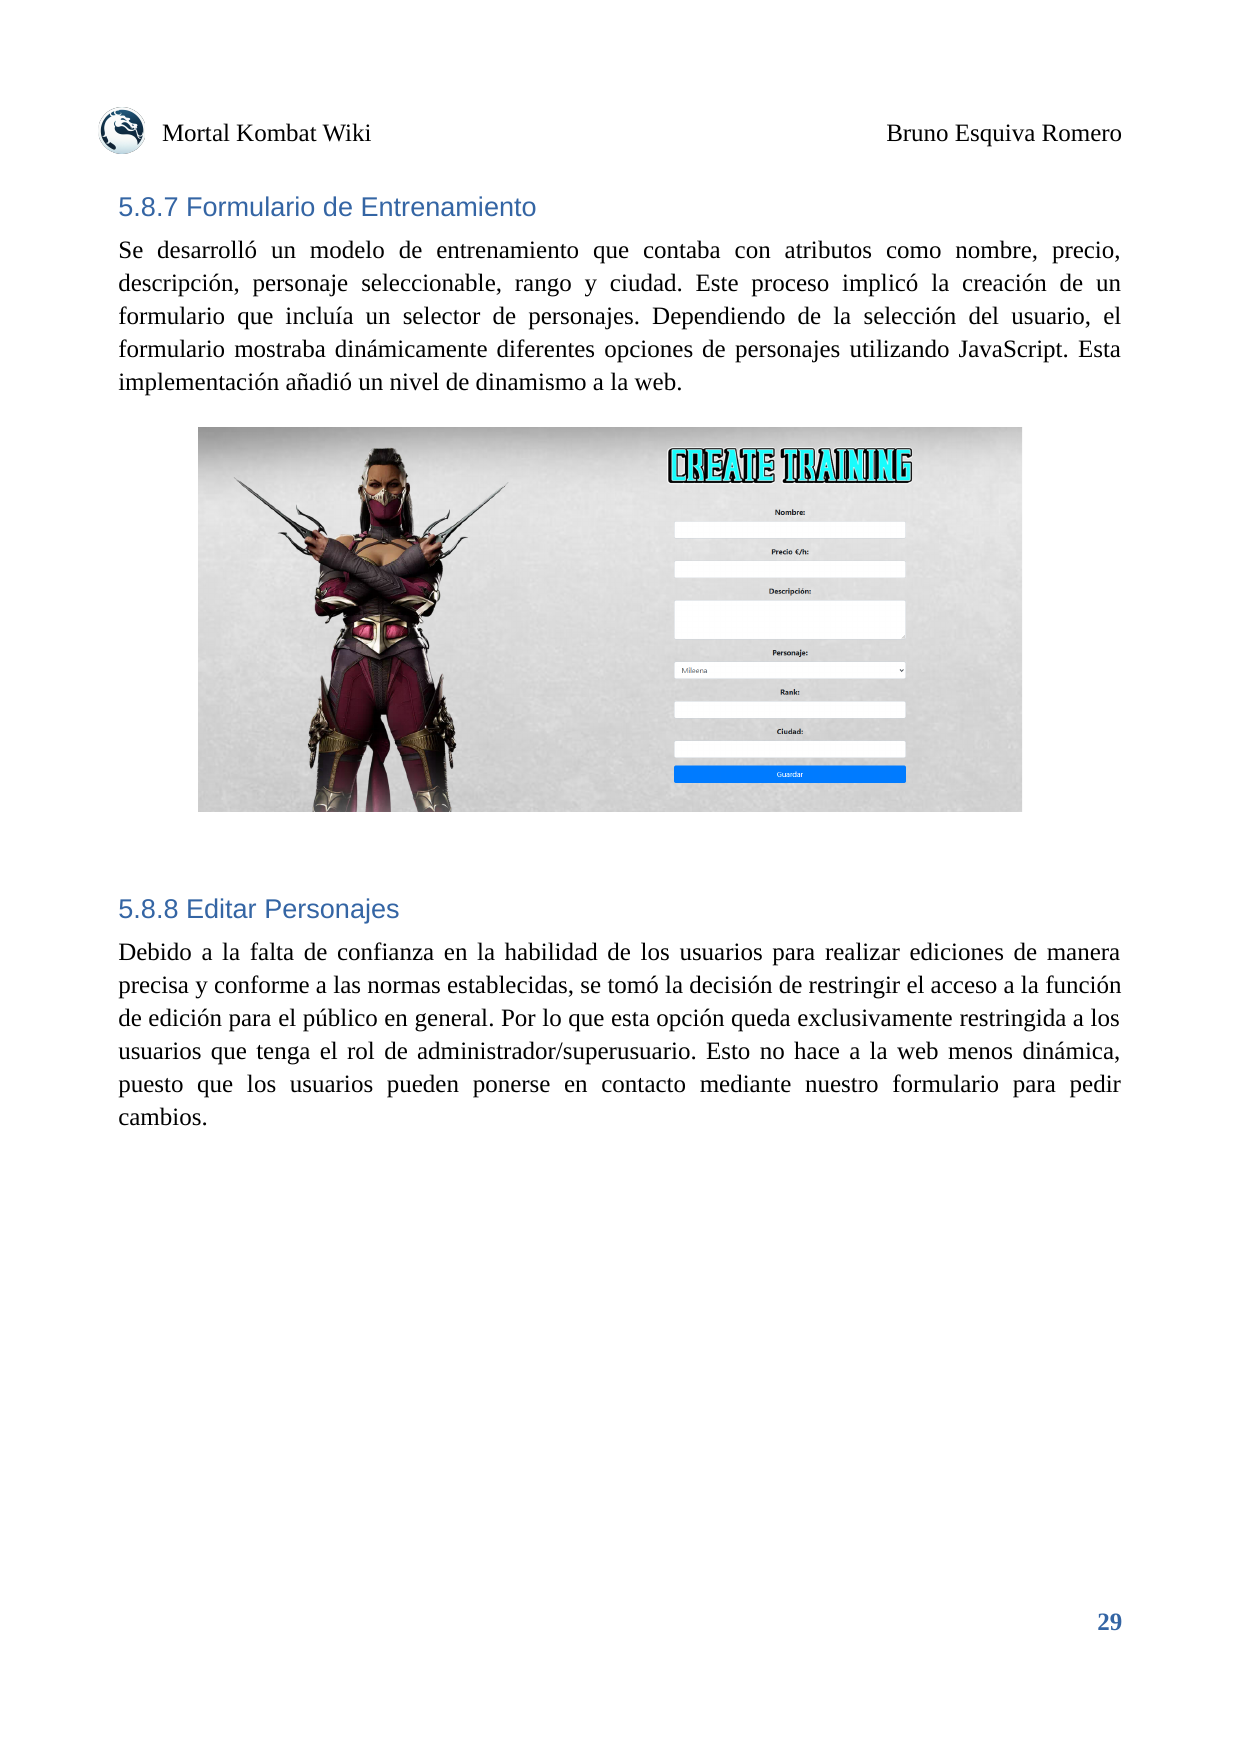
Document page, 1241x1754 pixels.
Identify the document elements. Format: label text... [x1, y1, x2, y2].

text Debido a la falta de confianza en la habilidad de los usuarios para realizar ediciones de manera precisa y conforme a las normas establecidas, se tomó la decisión de restringir el acceso a la función de edición para el público en general. Por lo que esta opción queda exclusivamente restringida a los usuarios que tenga el rol de administrador/superusuario. Esto no hace a la web menos dinámica, puesto que los usuarios pueden ponerse en contacto mediante nuestro formulario para pedir cambios. [118, 937, 1122, 1131]
picture [98, 107, 145, 154]
subtitle 5.8.7 Formulario de Entrenamiento [118, 191, 1122, 222]
text Se desarrolló un modelo de entrenamiento que contaba con atributos como nombre, precio, descripción, personaje seleccionable, rango y ciudad. Este proceso implicó la creación de un formulario que incluía un selector de personajes. Dependiendo de la selección del usuario, el formulario mostraba dinámicamente diferentes opciones de personajes utilizando JavaScript. Esta implementación añadió un nivel de dinamismo a la web. [118, 235, 1122, 396]
picture [198, 427, 1023, 812]
subtitle 5.8.8 Editar Personajes [118, 893, 1122, 924]
